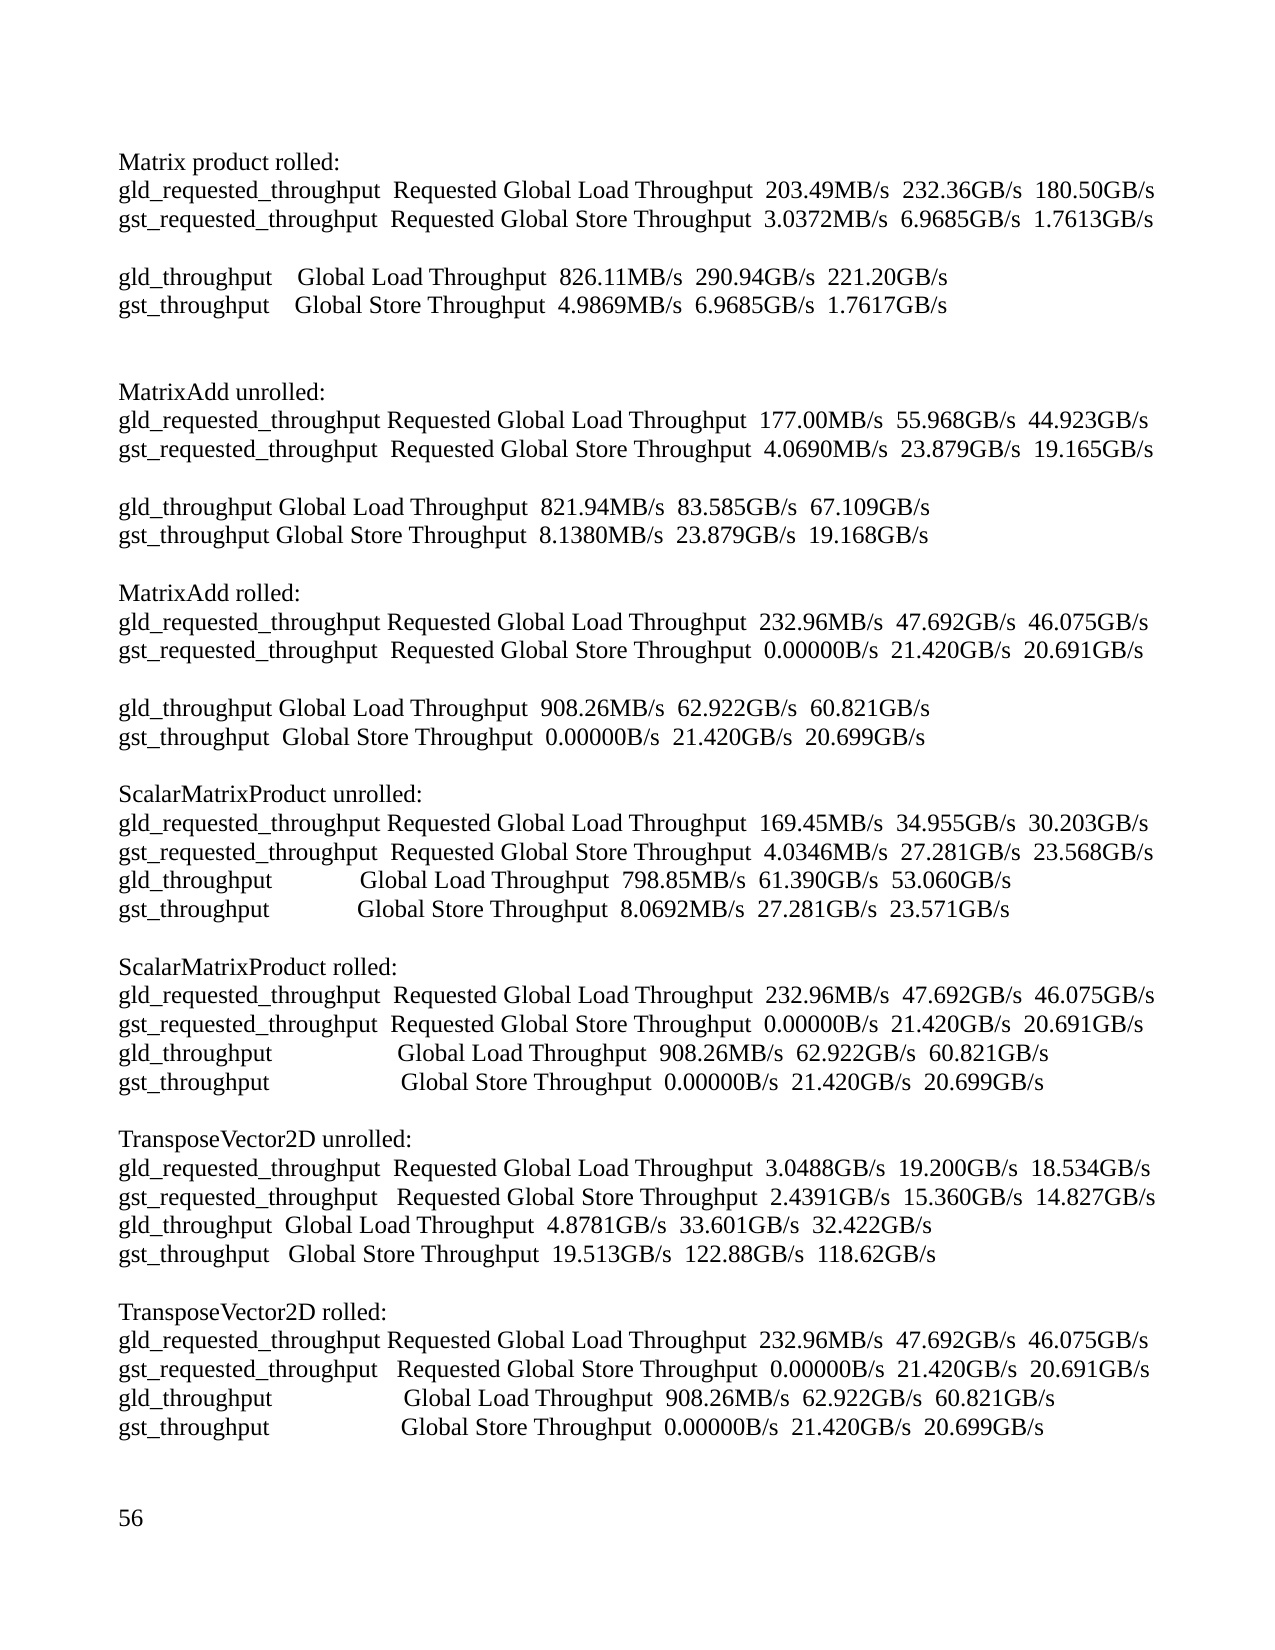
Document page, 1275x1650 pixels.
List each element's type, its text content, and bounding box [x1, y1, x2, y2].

text TransposeVector2D rolled: [118, 1297, 1157, 1326]
text gst_requested_throughput Requested Global Store Throughput 0.00000B/s 21.420GB/s 20.691GB/s [118, 1354, 1157, 1383]
text gld_requested_throughput Requested Global Load Throughput 232.96MB/s 47.692GB/s 46.075GB/s [118, 1326, 1157, 1354]
text gst_requested_throughput Requested Global Store Throughput 4.0690MB/s 23.879GB/s 19.165GB/s [118, 434, 1157, 463]
text gst_throughput Global Store Throughput 8.1380MB/s 23.879GB/s 19.168GB/s [118, 521, 1157, 549]
text gld_throughput Global Load Throughput 826.11MB/s 290.94GB/s 221.20GB/s [118, 262, 1157, 291]
text ScalarMatrixProduct unrolled: [118, 779, 1157, 808]
text gld_throughput Global Load Throughput 908.26MB/s 62.922GB/s 60.821GB/s [118, 1038, 1157, 1067]
text gst_throughput Global Store Throughput 0.00000B/s 21.420GB/s 20.699GB/s [118, 1412, 1157, 1441]
text gld_requested_throughput Requested Global Load Throughput 232.96MB/s 47.692GB/s 46.075GB/s [118, 607, 1157, 636]
text gst_throughput Global Store Throughput 0.00000B/s 21.420GB/s 20.699GB/s [118, 722, 1157, 751]
text gld_requested_throughput Requested Global Load Throughput 177.00MB/s 55.968GB/s 44.923GB/s [118, 406, 1157, 434]
text gld_requested_throughput Requested Global Load Throughput 232.96MB/s 47.692GB/s 46.075GB/s [118, 981, 1157, 1009]
text ScalarMatrixProduct rolled: [118, 952, 1157, 981]
text gst_requested_throughput Requested Global Store Throughput 3.0372MB/s 6.9685GB/s 1.7613GB/s [118, 204, 1157, 233]
text gld_requested_throughput Requested Global Load Throughput 3.0488GB/s 19.200GB/s 18.534GB/s [118, 1153, 1157, 1182]
text MatrixAdd rolled: [118, 578, 1157, 607]
text gst_requested_throughput Requested Global Store Throughput 2.4391GB/s 15.360GB/s 14.827GB/s [118, 1182, 1157, 1211]
text gld_throughput Global Load Throughput 798.85MB/s 61.390GB/s 53.060GB/s [118, 866, 1157, 894]
text gst_requested_throughput Requested Global Store Throughput 0.00000B/s 21.420GB/s 20.691GB/s [118, 1009, 1157, 1038]
text gst_throughput Global Store Throughput 8.0692MB/s 27.281GB/s 23.571GB/s [118, 894, 1157, 923]
text gld_throughput Global Load Throughput 4.8781GB/s 33.601GB/s 32.422GB/s [118, 1211, 1157, 1239]
text TransposeVector2D unrolled: [118, 1124, 1157, 1153]
text gld_requested_throughput Requested Global Load Throughput 203.49MB/s 232.36GB/s 180.50GB/s [118, 176, 1157, 204]
text Matrix product rolled: [118, 147, 1157, 176]
text gld_throughput Global Load Throughput 908.26MB/s 62.922GB/s 60.821GB/s [118, 1383, 1157, 1412]
text gst_throughput Global Store Throughput 19.513GB/s 122.88GB/s 118.62GB/s [118, 1239, 1157, 1268]
text gst_throughput Global Store Throughput 4.9869MB/s 6.9685GB/s 1.7617GB/s [118, 291, 1157, 319]
text gld_requested_throughput Requested Global Load Throughput 169.45MB/s 34.955GB/s 30.203GB/s [118, 808, 1157, 837]
text gst_requested_throughput Requested Global Store Throughput 0.00000B/s 21.420GB/s 20.691GB/s [118, 636, 1157, 664]
text gst_throughput Global Store Throughput 0.00000B/s 21.420GB/s 20.699GB/s [118, 1067, 1157, 1096]
text gld_throughput Global Load Throughput 908.26MB/s 62.922GB/s 60.821GB/s [118, 693, 1157, 722]
text MatrixAdd unrolled: [118, 377, 1157, 406]
text gld_throughput Global Load Throughput 821.94MB/s 83.585GB/s 67.109GB/s [118, 492, 1157, 521]
text gst_requested_throughput Requested Global Store Throughput 4.0346MB/s 27.281GB/s 23.568GB/s [118, 837, 1157, 866]
